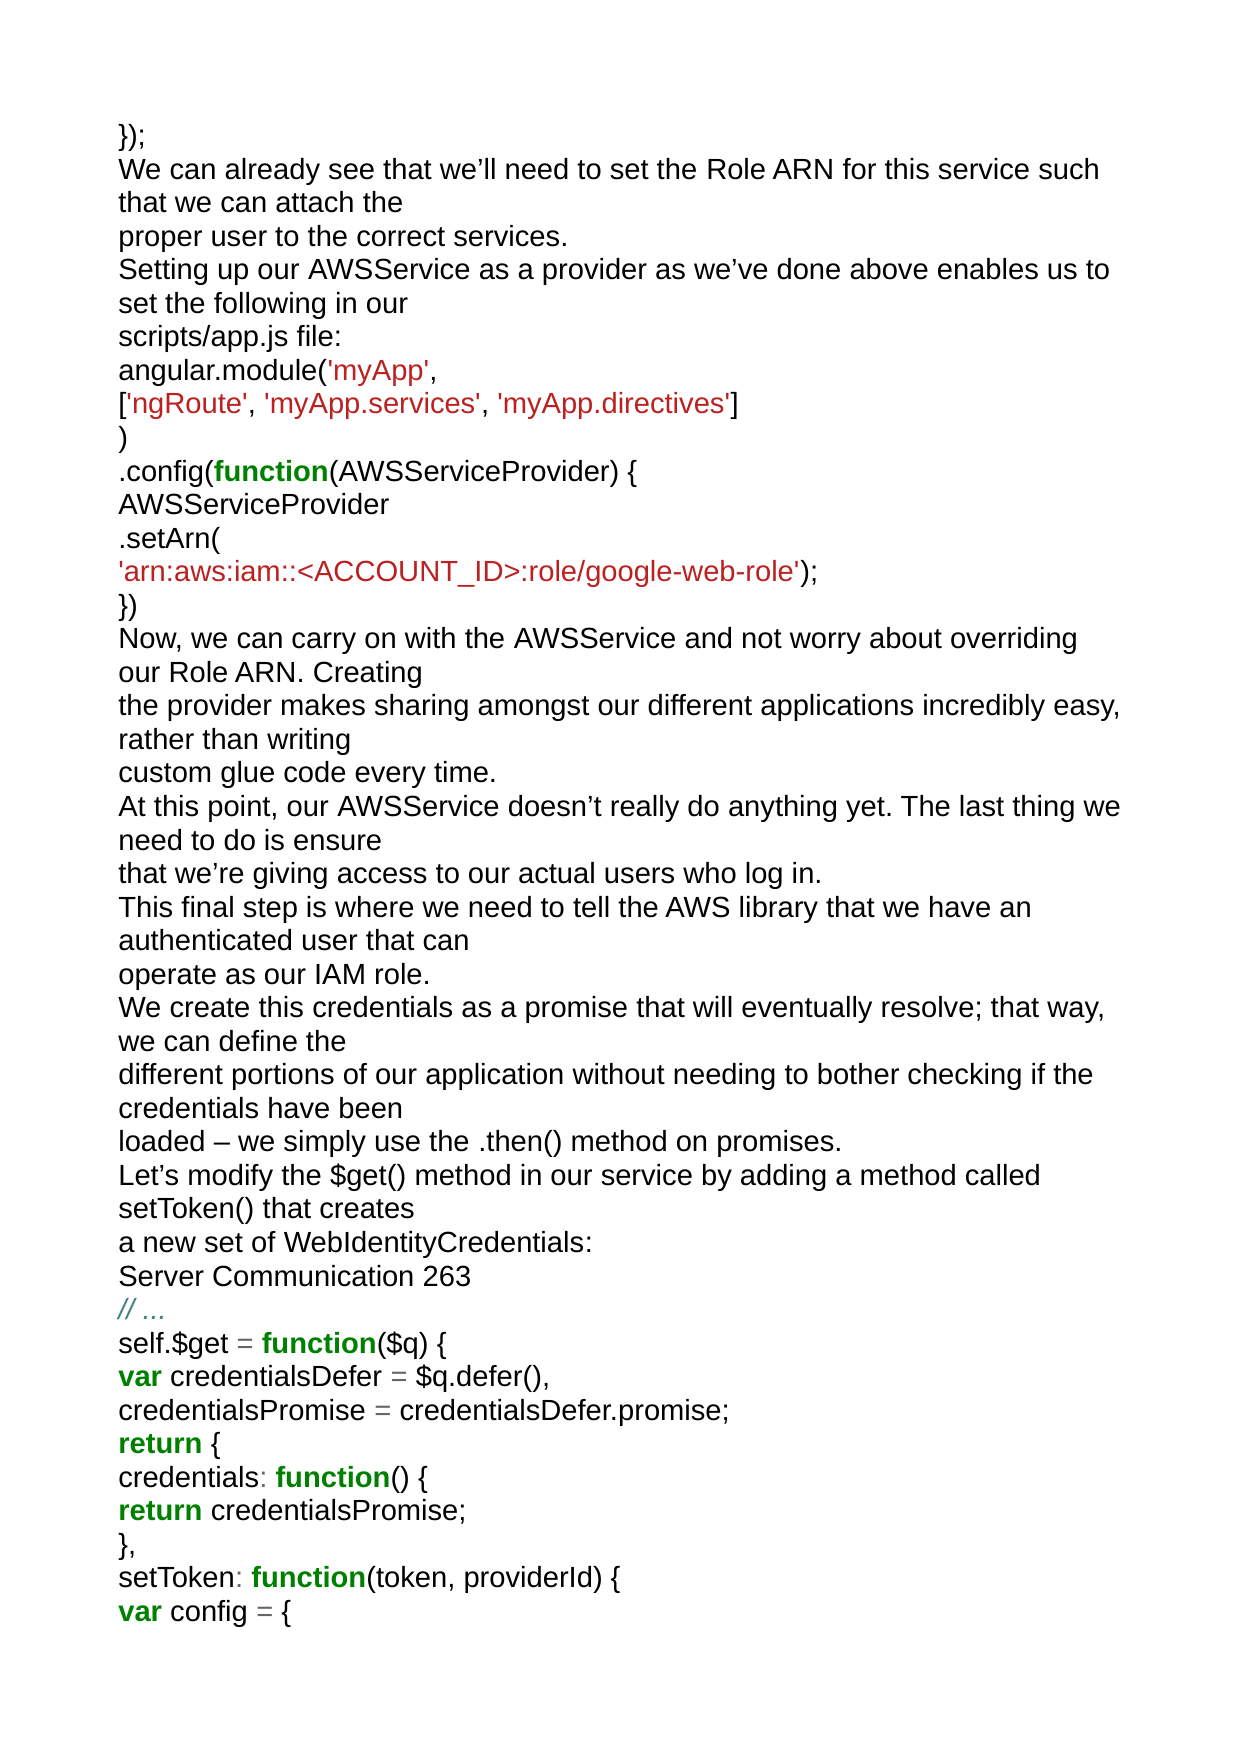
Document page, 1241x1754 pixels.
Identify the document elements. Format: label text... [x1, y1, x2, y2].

text var credentialsDefer = $q.defer(), [118, 1359, 1122, 1393]
text ['ngRoute', 'myApp.services', 'myApp.directives'] [118, 386, 1122, 420]
text Setting up our AWSService as a provider as we’ve done above enables us to set the following in our [118, 252, 1122, 319]
text self.$get = function($q) { [118, 1326, 1122, 1359]
text Server Communication 263 [118, 1258, 1122, 1292]
text credentialsPromise = credentialsDefer.promise; [118, 1393, 1122, 1426]
text AWSServiceProvider [118, 487, 1122, 521]
text ) [118, 420, 1122, 453]
text }); [118, 118, 1122, 152]
text .config(function(AWSServiceProvider) { [118, 453, 1122, 487]
text return { [118, 1426, 1122, 1460]
text angular.module('myApp', [118, 353, 1122, 386]
text .setArn( [118, 521, 1122, 554]
text Let’s modify the $get() method in our service by adding a method called setToken() that creates [118, 1158, 1122, 1225]
text scripts/app.js file: [118, 319, 1122, 353]
text setToken: function(token, providerId) { [118, 1560, 1122, 1594]
text loaded – we simply use the .then() method on promises. [118, 1124, 1122, 1158]
text }, [118, 1527, 1122, 1560]
text that we’re giving access to our actual users who log in. [118, 856, 1122, 889]
text We can already see that we’ll need to set the Role ARN for this service such that we can attach the [118, 152, 1122, 219]
text proper user to the correct services. [118, 219, 1122, 252]
text the provider makes sharing amongst our different applications incredibly easy, rather than writing [118, 688, 1122, 755]
text }) [118, 588, 1122, 621]
text // ... [118, 1292, 1122, 1326]
text var config = { [118, 1594, 1122, 1627]
text custom glue code every time. [118, 755, 1122, 789]
text This final step is where we need to tell the AWS library that we have an authenticated user that can [118, 889, 1122, 957]
text different portions of our application without needing to bother checking if the credentials have been [118, 1057, 1122, 1124]
text We create this credentials as a promise that will eventually resolve; that way, we can define the [118, 990, 1122, 1057]
text return credentialsPromise; [118, 1493, 1122, 1527]
text 'arn:aws:iam::<ACCOUNT_ID>:role/google-web-role'); [118, 554, 1122, 588]
text a new set of WebIdentityCredentials: [118, 1225, 1122, 1258]
text At this point, our AWSService doesn’t really do anything yet. The last thing we need to do is ensure [118, 789, 1122, 856]
text credentials: function() { [118, 1460, 1122, 1493]
text Now, we can carry on with the AWSService and not worry about overriding our Role ARN. Creating [118, 621, 1122, 688]
text operate as our IAM role. [118, 957, 1122, 990]
